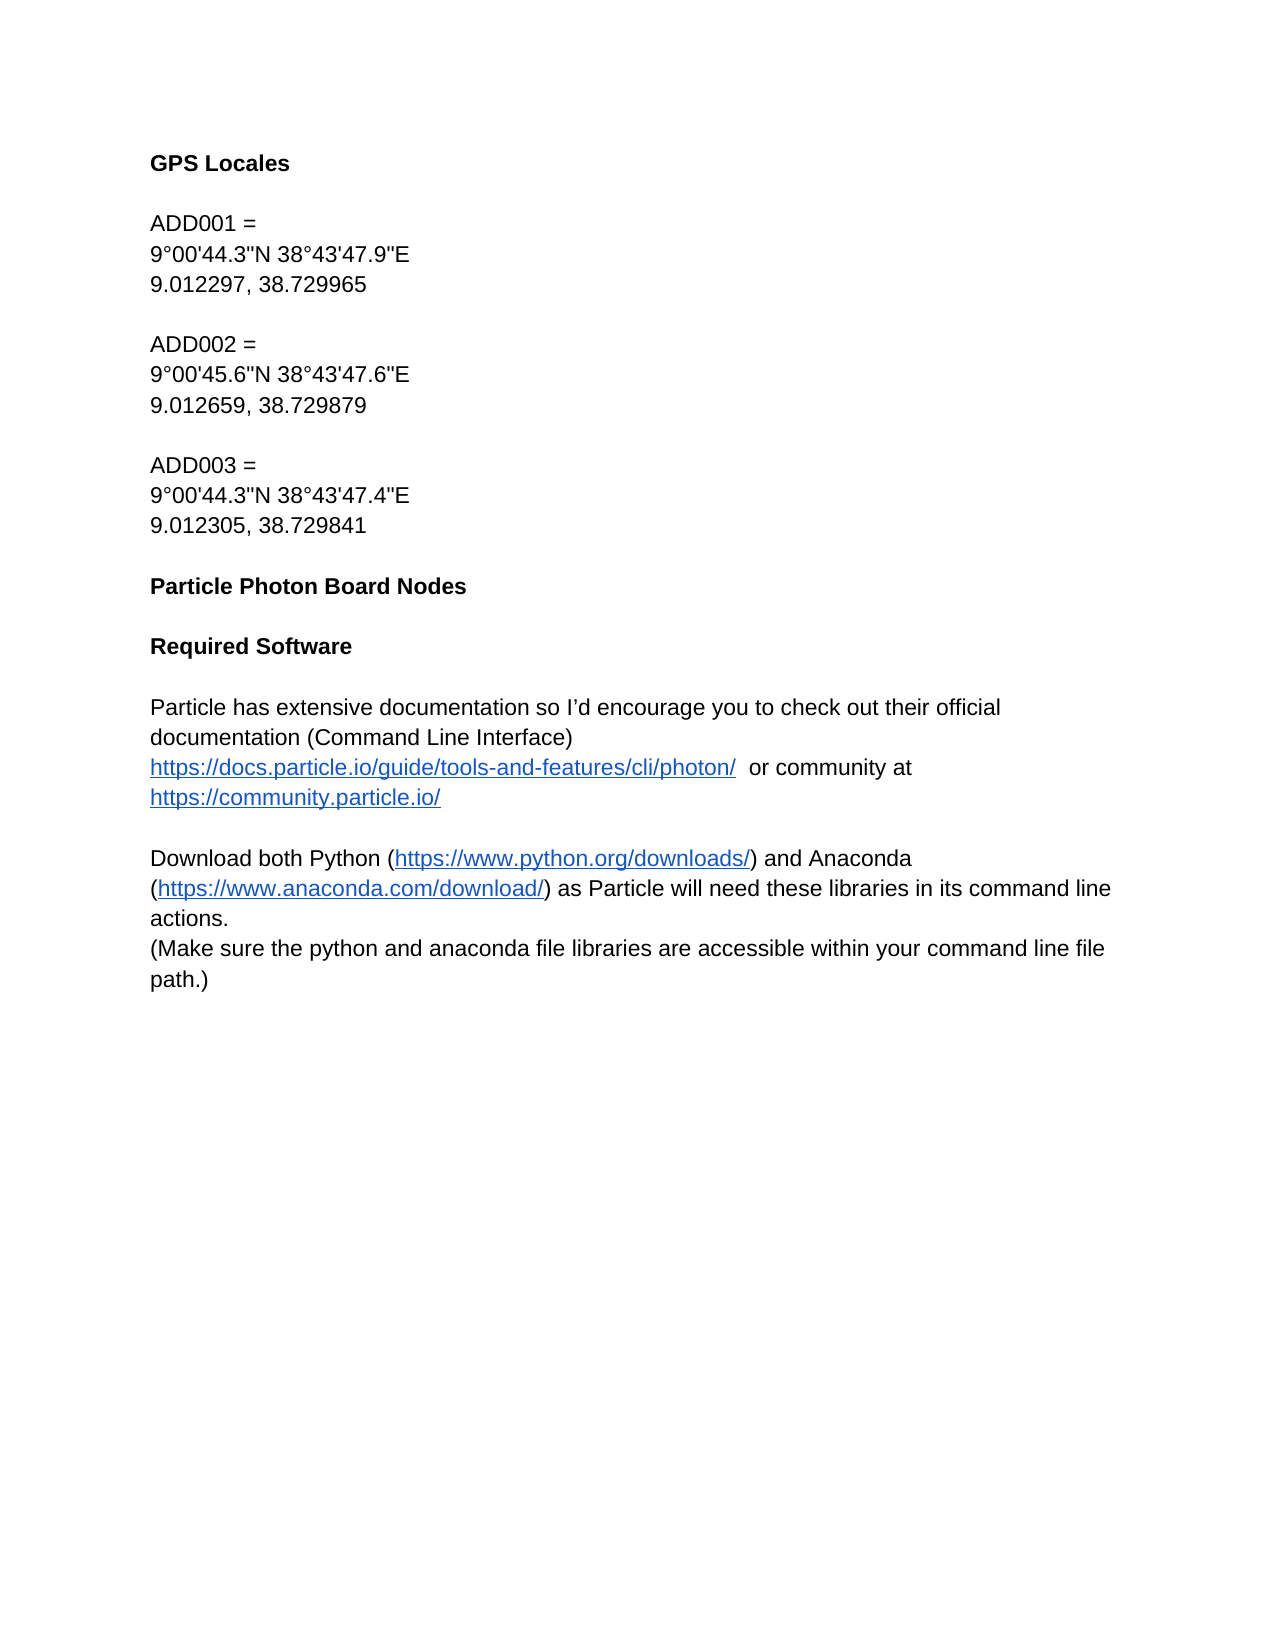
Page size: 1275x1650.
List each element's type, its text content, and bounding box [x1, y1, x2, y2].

text ADD002 = [150, 331, 1125, 358]
text Particle has extensive documentation so I’d encourage you to check out their official documentation (Command Line Interface) https://docs.particle.io/guide/tools-and-features/cli/photon/ or community at https://community.particle.io/ [150, 694, 1125, 811]
text 9°00'45.6"N 38°43'47.6"E [150, 361, 1125, 388]
text ADD003 = 9°00'44.3"N 38°43'47.4"E 9.012305, 38.729841 [150, 452, 1125, 539]
text 9.012659, 38.729879 [150, 392, 1125, 418]
text Particle Photon Board Nodes [150, 573, 1125, 599]
text GPS Locales [150, 150, 1125, 176]
text (Make sure the python and anaconda file libraries are accessible within your command line file path.) [150, 935, 1125, 992]
text Required Software [150, 633, 1125, 660]
text 9.012297, 38.729965 [150, 271, 1125, 297]
text Download both Python (https://www.python.org/downloads/) and Anaconda (https://www.anaconda.com/download/) as Particle will need these libraries in its command line actions. [150, 845, 1125, 932]
text 9°00'44.3"N 38°43'47.9"E [150, 241, 1125, 267]
text ADD001 = [150, 210, 1125, 237]
